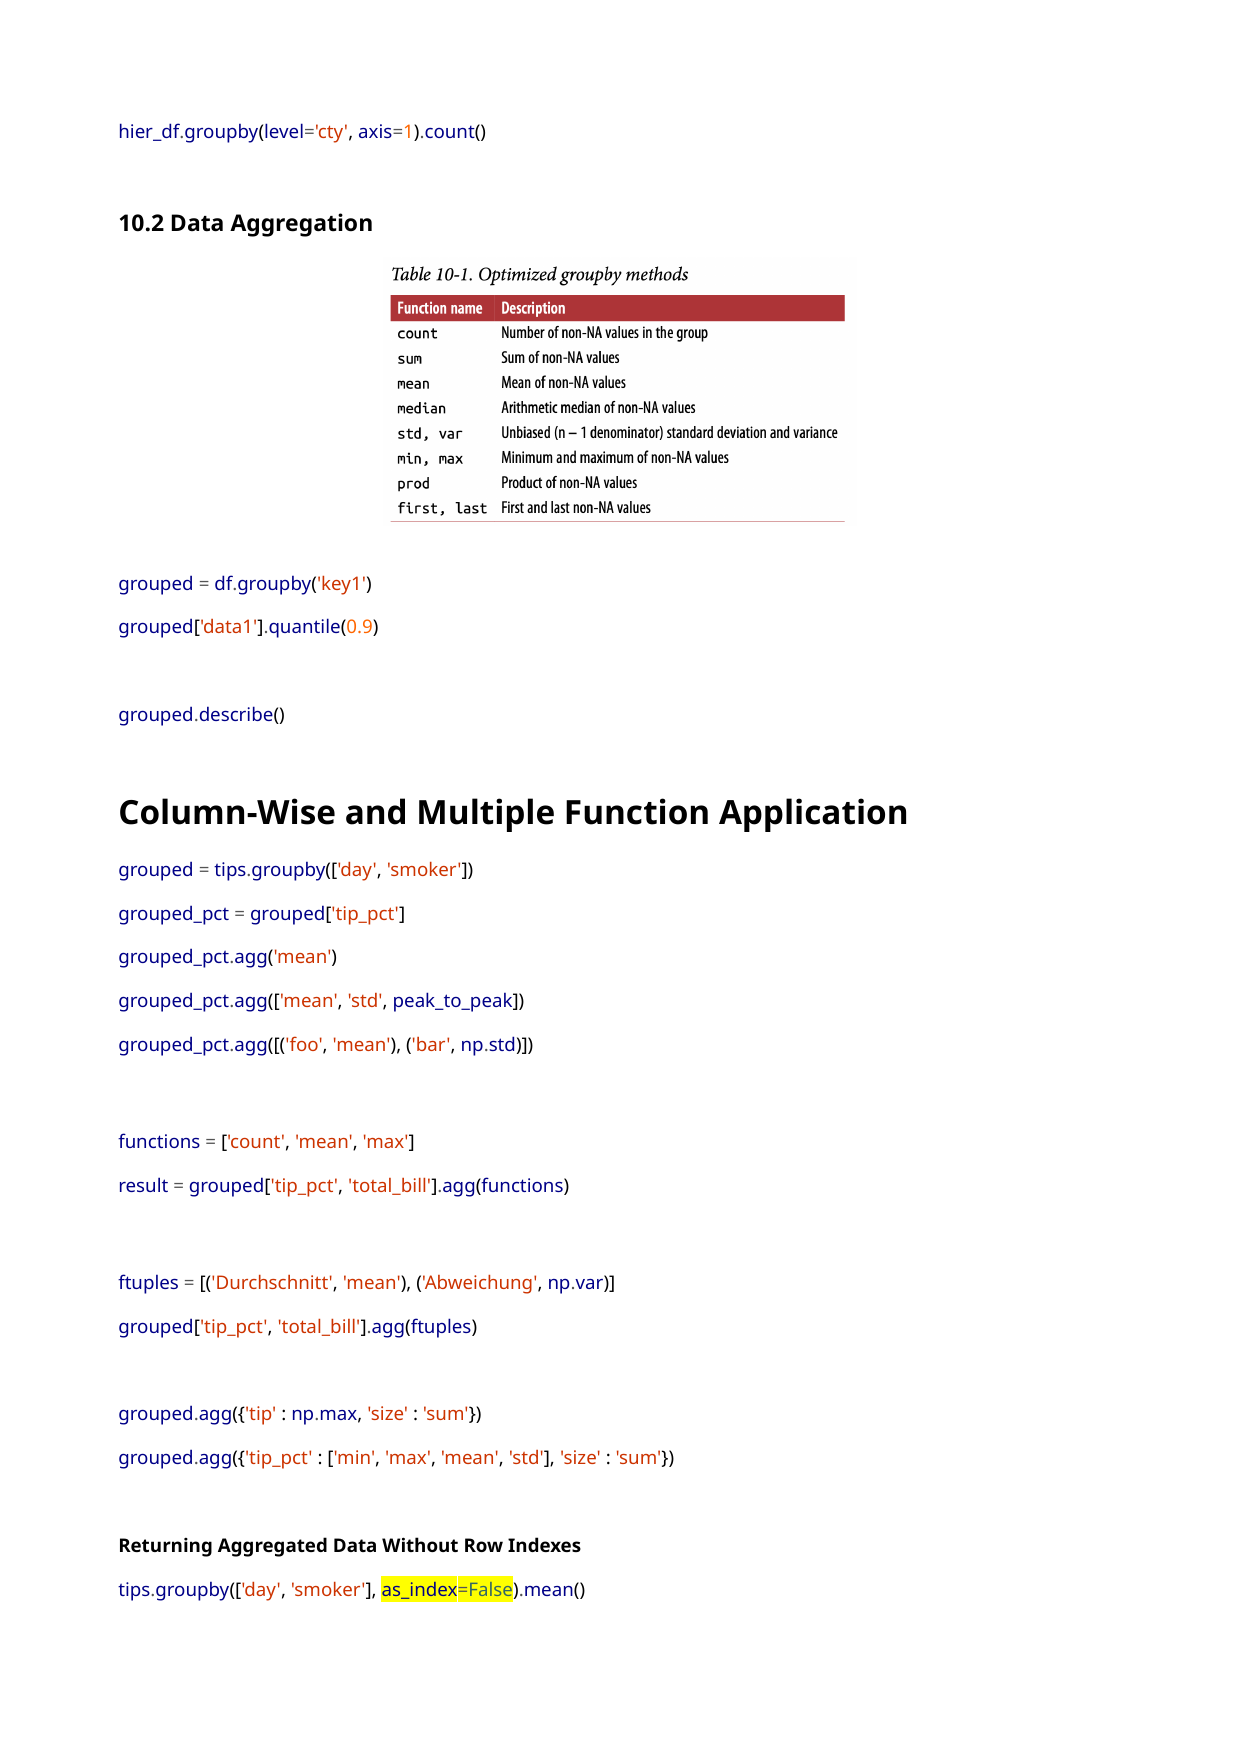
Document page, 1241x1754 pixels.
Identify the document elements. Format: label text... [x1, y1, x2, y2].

text 10.2 Data Aggregation [118, 207, 1122, 238]
text grouped['tip_pct', 'total_bill'].agg(ftuples) [118, 1313, 1122, 1338]
text grouped['data1'].quantile(0.9) [118, 614, 1122, 639]
text grouped_pct.agg([('foo', 'mean'), ('bar', np.std)]) [118, 1031, 1122, 1057]
text hier_df.groupby(level='cty', axis=1).count() [118, 118, 1122, 144]
text grouped_pct = grouped['tip_pct'] [118, 900, 1122, 925]
text Returning Aggregated Data Without Row Indexes [118, 1532, 1122, 1558]
text functions = ['count', 'mean', 'max'] [118, 1128, 1122, 1154]
text Column-Wise and Multiple Function Application [118, 789, 1122, 834]
text grouped.agg({'tip' : np.max, 'size' : 'sum'}) [118, 1401, 1122, 1426]
text grouped = tips.groupby(['day', 'smoker']) [118, 856, 1122, 881]
text grouped_pct.agg(['mean', 'std', peak_to_peak]) [118, 987, 1122, 1013]
text result = grouped['tip_pct', 'total_bill'].agg(functions) [118, 1172, 1122, 1198]
text grouped.agg({'tip_pct' : ['min', 'max', 'mean', 'std'], 'size' : 'sum'}) [118, 1444, 1122, 1470]
picture [382, 257, 858, 526]
text grouped = df.groupby('key1') [118, 570, 1122, 595]
text ftuples = [('Durchschnitt', 'mean'), ('Abweichung', np.var)] [118, 1269, 1122, 1295]
text tips.groupby(['day', 'smoker'], as_index=False).mean() [118, 1576, 1122, 1602]
text grouped_pct.agg('mean') [118, 944, 1122, 969]
text grouped.describe() [118, 701, 1122, 727]
